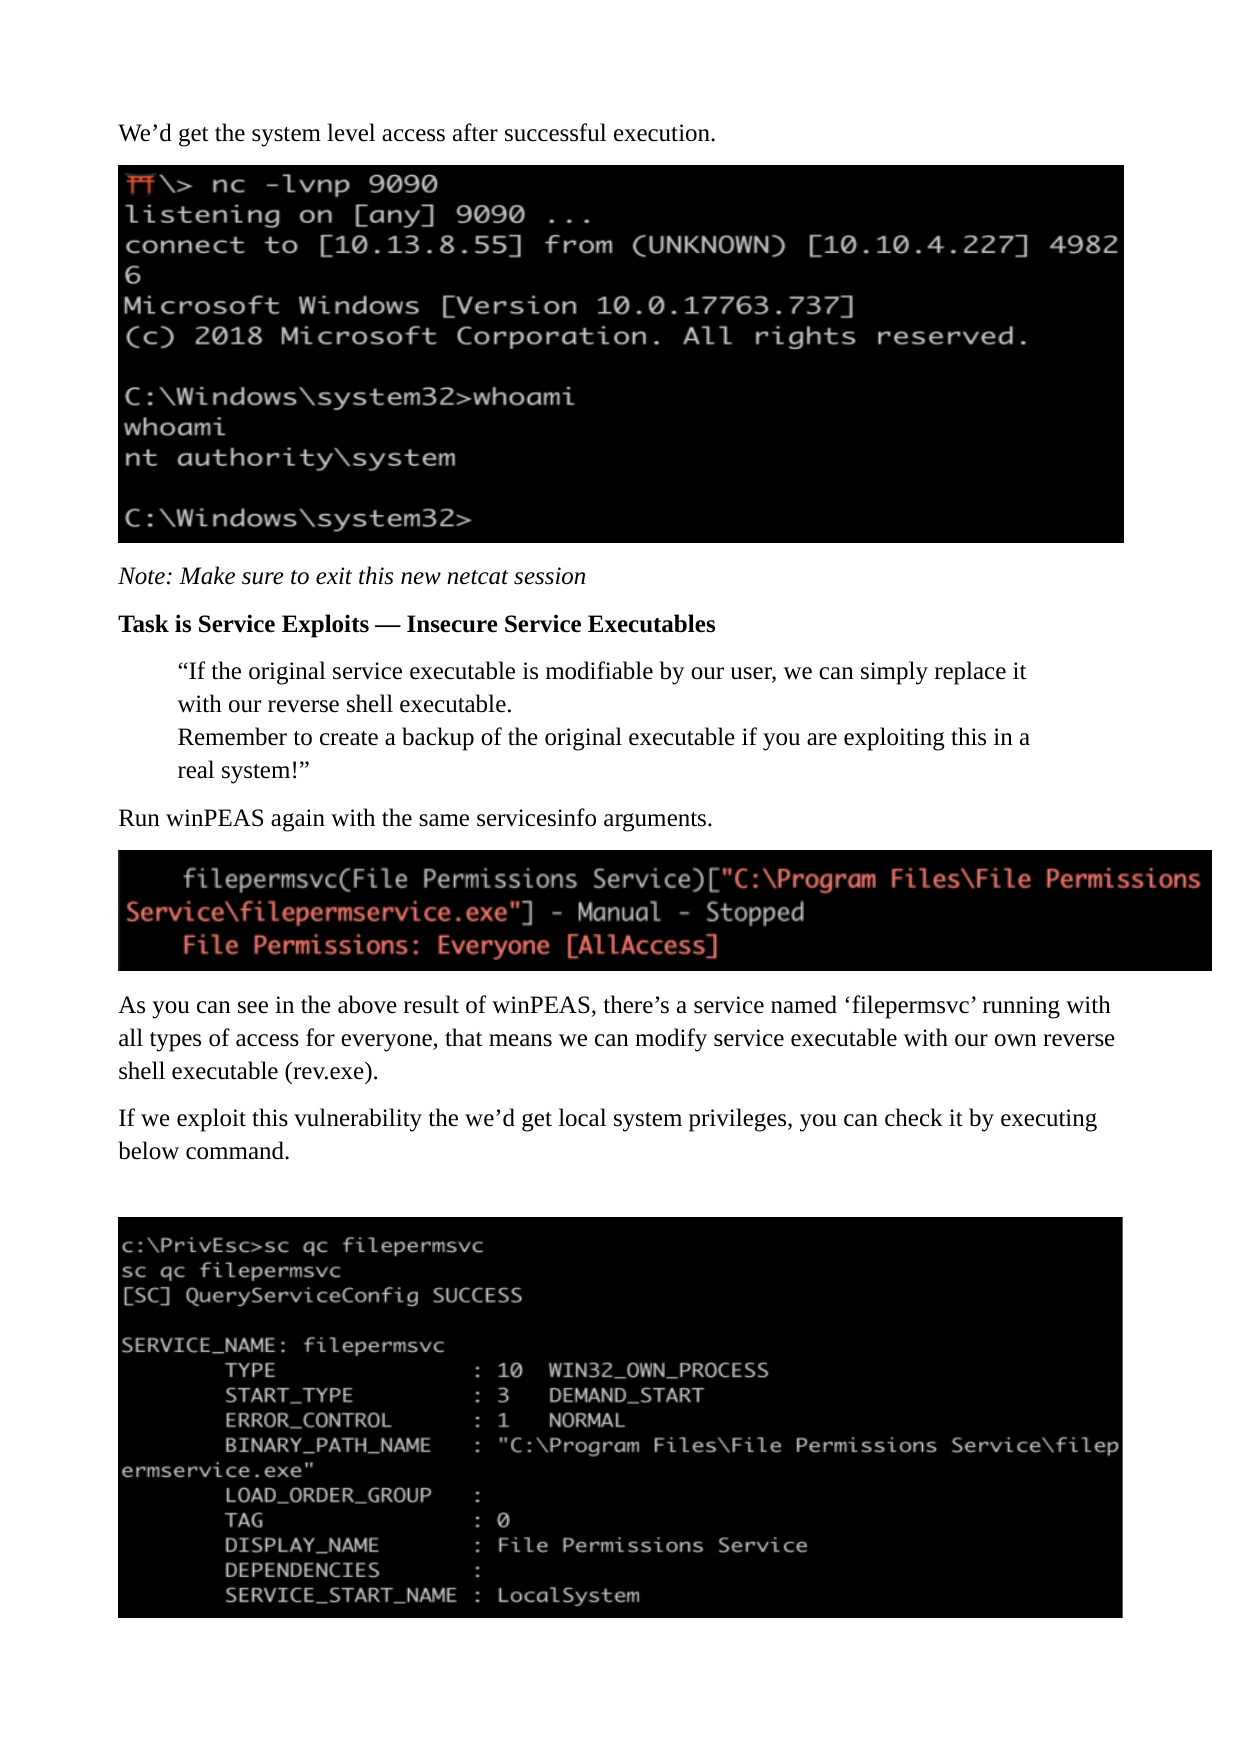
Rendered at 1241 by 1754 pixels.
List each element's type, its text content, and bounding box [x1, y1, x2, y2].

text Task is Service Exploits — Insecure Service Executables [118, 609, 1122, 637]
text “If the original service executable is modifiable by our user, we can simply replace it with our reverse shell executable. Remember to create a backup of the original executable if you are exploiting this in a real system!” [177, 656, 1063, 784]
text We’d get the system level access after successful execution. [118, 118, 1122, 147]
text As you can see in the above result of winPEAS, there’s a service named ‘filepermsvc’ running with all types of access for everyone, that means we can modify service executable with our own reverse shell executable (rev.exe). [118, 990, 1122, 1084]
text Run winPEAS again with the same servicesinfo arguments. [118, 803, 1122, 832]
text If we exploit this vulnerability the we’d get local system privileges, you can check it by executing below command. [118, 1103, 1122, 1165]
picture [118, 1217, 1123, 1618]
picture [118, 165, 1124, 543]
picture [118, 850, 1212, 971]
text Note: Make sure to exit this new netcat session [118, 561, 1122, 590]
